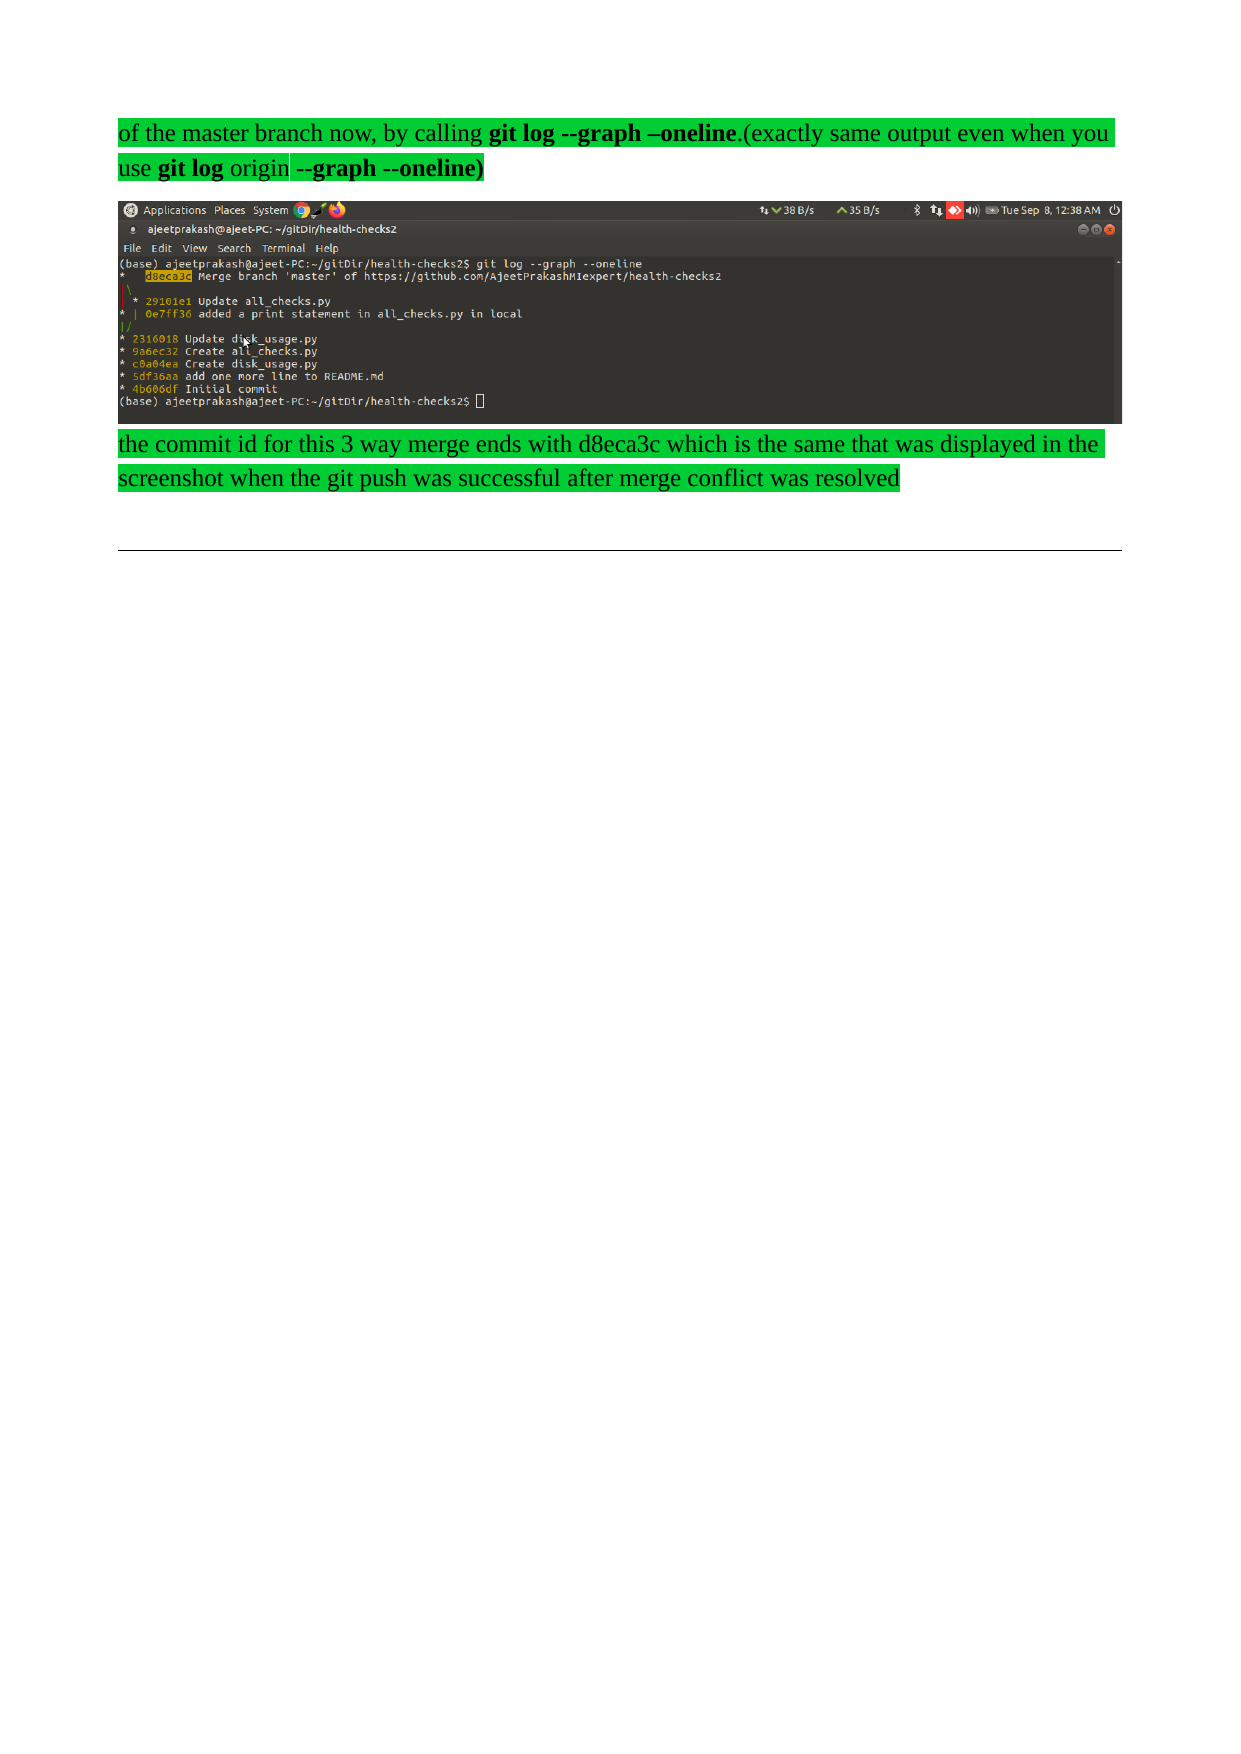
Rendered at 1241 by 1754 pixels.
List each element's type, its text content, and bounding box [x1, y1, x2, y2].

text of the master branch now, by calling git log --graph –oneline.(exactly same output even when you use git log origin --graph --oneline) [118, 118, 1122, 181]
picture [118, 201, 1123, 424]
text the commit id for this 3 way merge ends with d8eca3c which is the same that was displayed in the screenshot when the git push was successful after merge conflict was resolved [118, 424, 1122, 492]
